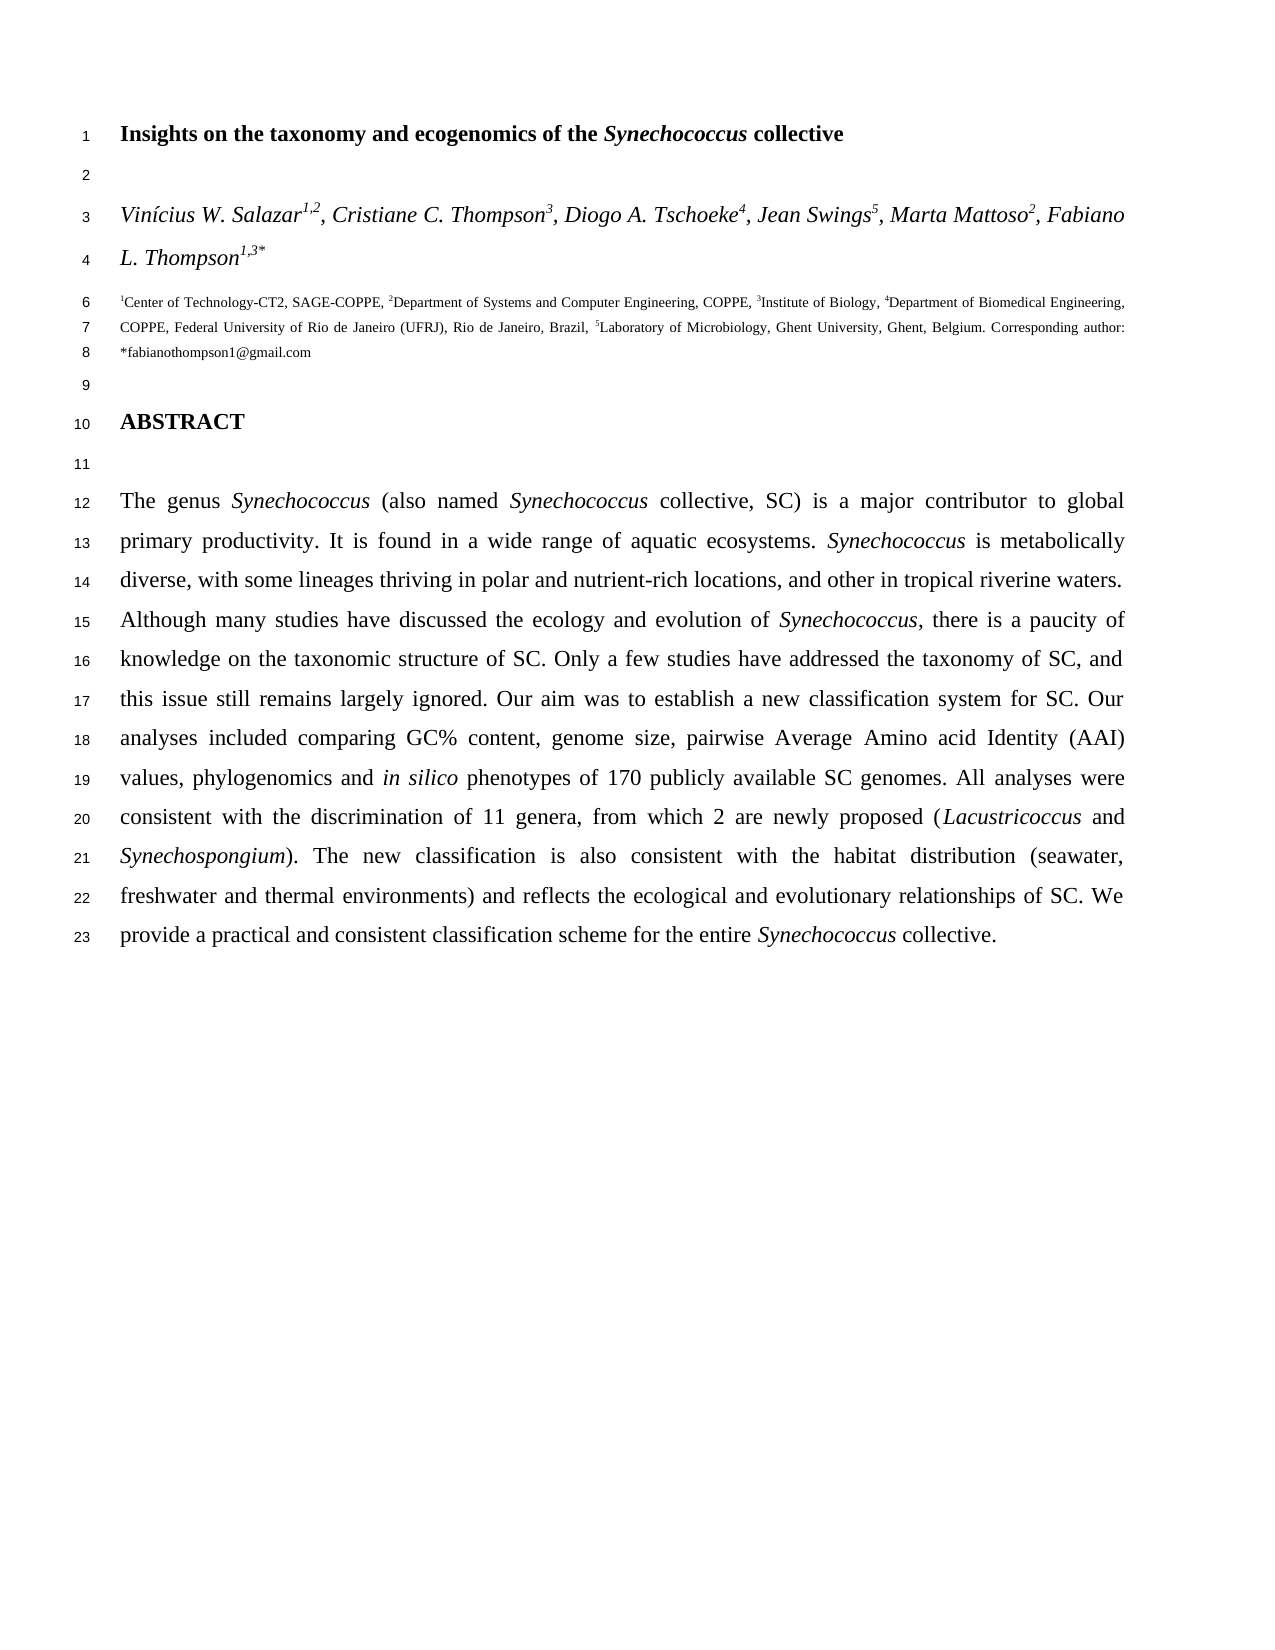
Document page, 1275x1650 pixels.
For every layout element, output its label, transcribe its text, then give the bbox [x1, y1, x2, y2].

text The genus Synechococcus (also named Synechococcus collective, SC) is a major contributor to global primary productivity. It is found in a wide range of aquatic ecosystems. Synechococcus is metabolically diverse, with some lineages thriving in polar and nutrient-rich locations, and other in tropical riverine waters. Although many studies have discussed the ecology and evolution of Synechococcus, there is a paucity of knowledge on the taxonomic structure of SC. Only a few studies have addressed the taxonomy of SC, and this issue still remains largely ignored. Our aim was to establish a new classification system for SC. Our analyses included comparing GC% content, genome size, pairwise Average Amino acid Identity (AAI) values, phylogenomics and in silico phenotypes of 170 publicly available SC genomes. All analyses were consistent with the discrimination of 11 genera, from which 2 are newly proposed (Lacustricoccus and Synechospongium). The new classification is also consistent with the habitat distribution (seawater, freshwater and thermal environments) and reflects the ecological and evolutionary relationships of SC. We provide a practical and consistent classification scheme for the entire Synechococcus collective. [120, 487, 1125, 948]
text Insights on the taxonomy and ecogenomics of the Synechococcus collective [120, 120, 1125, 146]
text Vinícius W. Salazar1,2, Cristiane C. Thompson3, Diogo A. Tschoeke4, Jean Swings5, Marta Mattoso2, Fabiano L. Thompson1,3* [120, 199, 1125, 271]
text ABSTRACT [120, 408, 1125, 434]
text 1Center of Technology-CT2, SAGE-COPPE, 2Department of Systems and Computer Engineering, COPPE, 3Institute of Biology, 4Department of Biomedical Engineering, COPPE, Federal University of Rio de Janeiro (UFRJ), Rio de Janeiro, Brazil, 5Laboratory of Microbiology, Ghent University, Ghent, Belgium. Corresponding author: *fabianothompson1@gmail.com [120, 293, 1125, 360]
